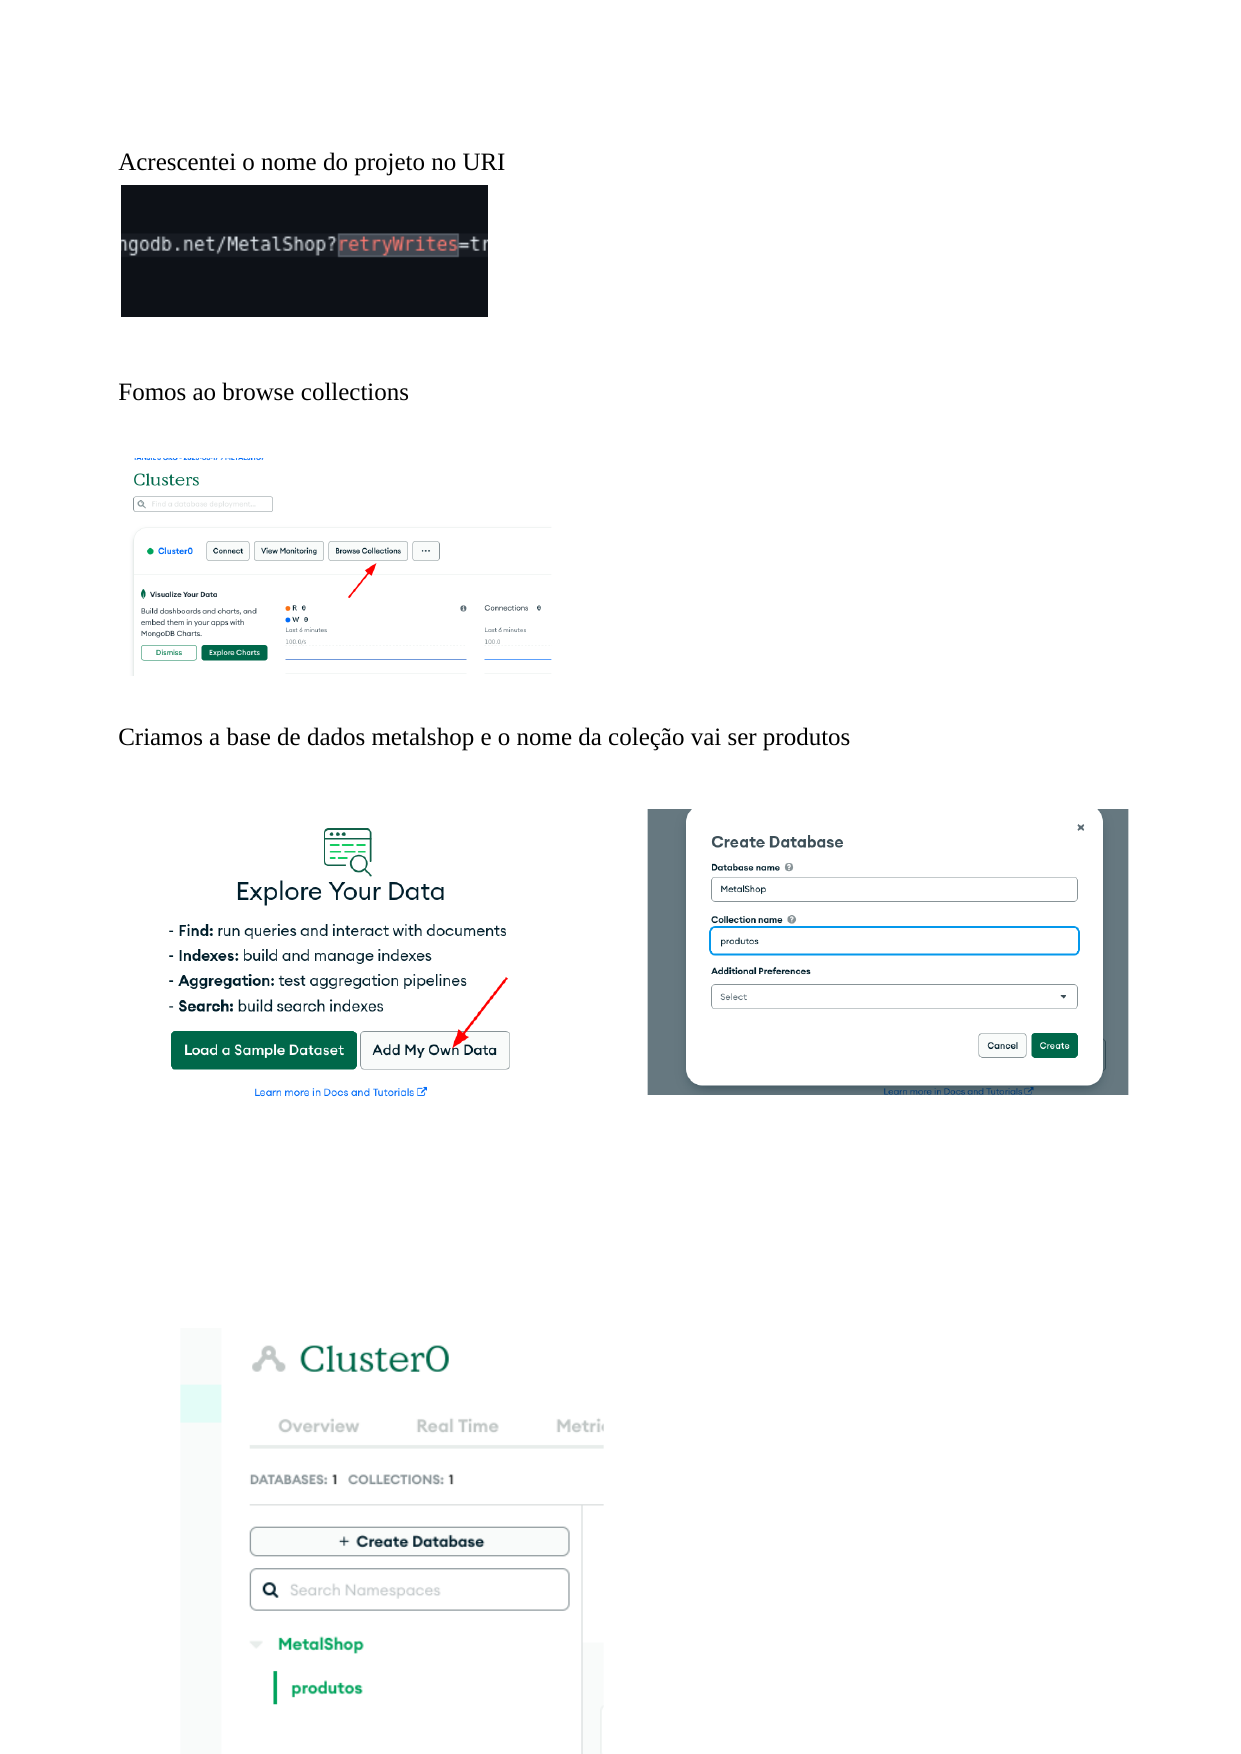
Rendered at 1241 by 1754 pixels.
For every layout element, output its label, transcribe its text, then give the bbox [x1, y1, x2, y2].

text Acrescentei o nome do projeto no URI [118, 147, 1122, 176]
text Fomos ao browse collections [118, 377, 1122, 406]
picture [180, 1328, 604, 1754]
picture [121, 185, 488, 317]
picture [129, 458, 552, 676]
text Criamos a base de dados metalshop e o nome da coleção vai ser produtos [118, 722, 1122, 751]
picture [124, 804, 562, 1098]
picture [647, 809, 1129, 1095]
